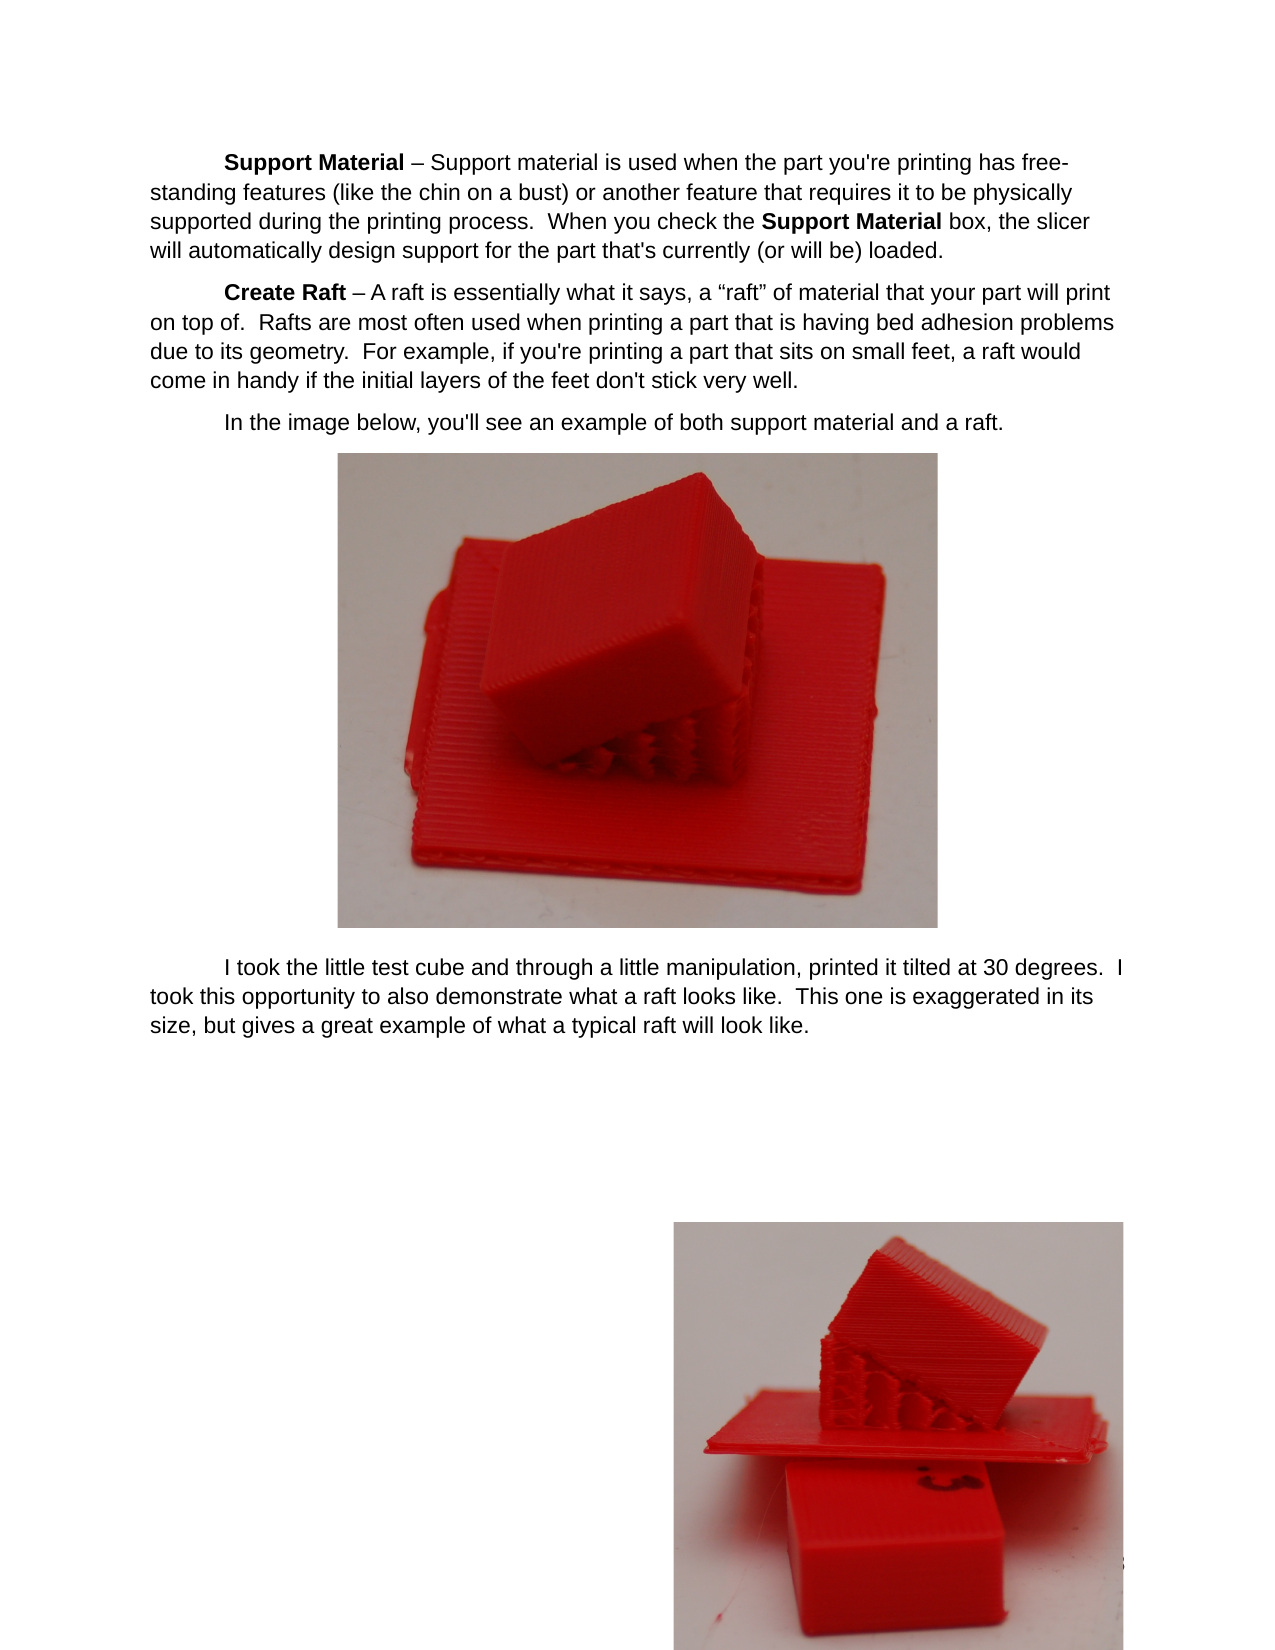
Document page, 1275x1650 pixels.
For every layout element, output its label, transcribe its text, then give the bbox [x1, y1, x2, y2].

picture [337, 453, 938, 928]
text I took the little test cube and through a little manipulation, printed it tilted at 30 degrees. I took this opportunity to also demonstrate what a raft looks like. This one is exaggerated in its size, but gives a great example of what a typical raft will look like. [150, 954, 1125, 1039]
text Create Raft – A raft is essentially what it says, a “raft” of material that your part will print on top of. Rafts are most often used when printing a part that is having bed adhesion problems due to its geometry. For example, if you're printing a part that sits on small feet, a raft would come in handy if the initial layers of the feet don't stick very well. [150, 280, 1125, 394]
picture [673, 1222, 1124, 1650]
text In the image below, you'll see an example of both support material and a raft. [150, 410, 1125, 436]
text Support Material – Support material is used when the part you're printing has free-standing features (like the chin on a bust) or another feature that requires it to be physically supported during the printing process. When you check the Support Material box, the slicer will automatically design support for the part that's currently (or will be) loaded. [150, 150, 1125, 264]
